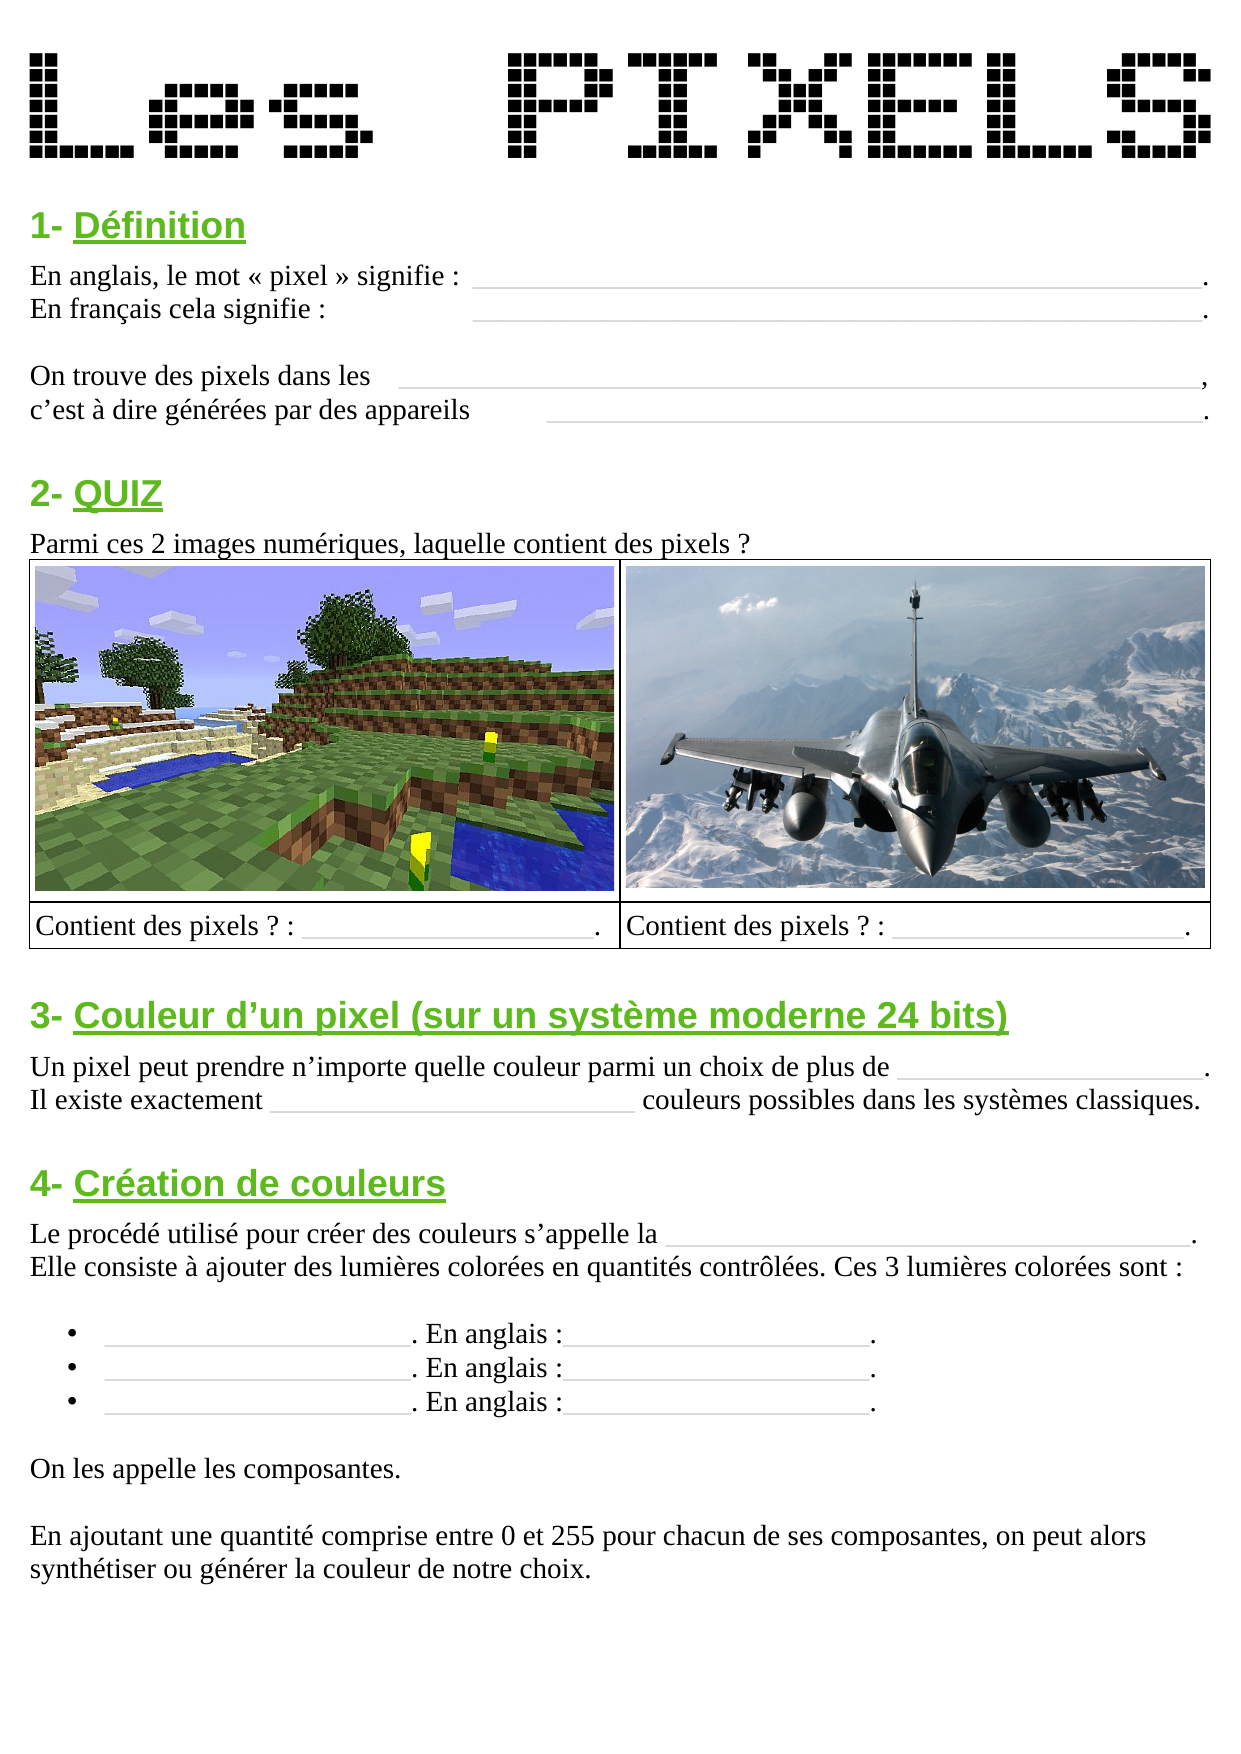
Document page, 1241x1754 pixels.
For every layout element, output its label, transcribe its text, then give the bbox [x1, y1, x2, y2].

subtitle Définition [29, 203, 1211, 246]
text Parmi ces 2 images numériques, laquelle contient des pixels ? [29, 526, 1211, 559]
list _____________________. En anglais :_____________________. [67, 1317, 1211, 1350]
subtitle QUIZ [29, 471, 1211, 514]
table_header [621, 560, 1210, 901]
table_cell Contient des pixels ? : ____________________. [30, 903, 619, 947]
list _____________________. En anglais :_____________________. [67, 1384, 1211, 1417]
text c’est à dire générées par des appareils _____________________________________________. [29, 392, 1211, 426]
picture [625, 566, 1205, 888]
subtitle Couleur d’un pixel (sur un système moderne 24 bits) [29, 994, 1211, 1037]
text On trouve des pixels dans les _______________________________________________________, [29, 358, 1211, 392]
text On les appelle les composantes. [29, 1451, 1211, 1484]
subtitle Création de couleurs [29, 1161, 1211, 1204]
picture [35, 566, 615, 891]
text Un pixel peut prendre n’importe quelle couleur parmi un choix de plus de _____________________. [29, 1049, 1211, 1082]
text Il existe exactement _________________________ couleurs possibles dans les systèmes classiques. [29, 1082, 1211, 1116]
list _____________________. En anglais :_____________________. [67, 1350, 1211, 1384]
text En anglais, le mot « pixel » signifie : __________________________________________________. [29, 258, 1211, 291]
table_header [30, 560, 619, 901]
table_cell Contient des pixels ? : ____________________. [621, 903, 1210, 947]
text Elle consiste à ajouter des lumières colorées en quantités contrôlées. Ces 3 lumières colorées sont : [29, 1249, 1211, 1283]
text En ajoutant une quantité comprise entre 0 et 255 pour chacun de ses composantes, on peut alors synthétiser ou générer la couleur de notre choix. [29, 1518, 1211, 1585]
text Le procédé utilisé pour créer des couleurs s’appelle la ____________________________________. [29, 1216, 1211, 1249]
picture [29, 53, 1211, 158]
text En français cela signifie : __________________________________________________. [29, 291, 1211, 325]
